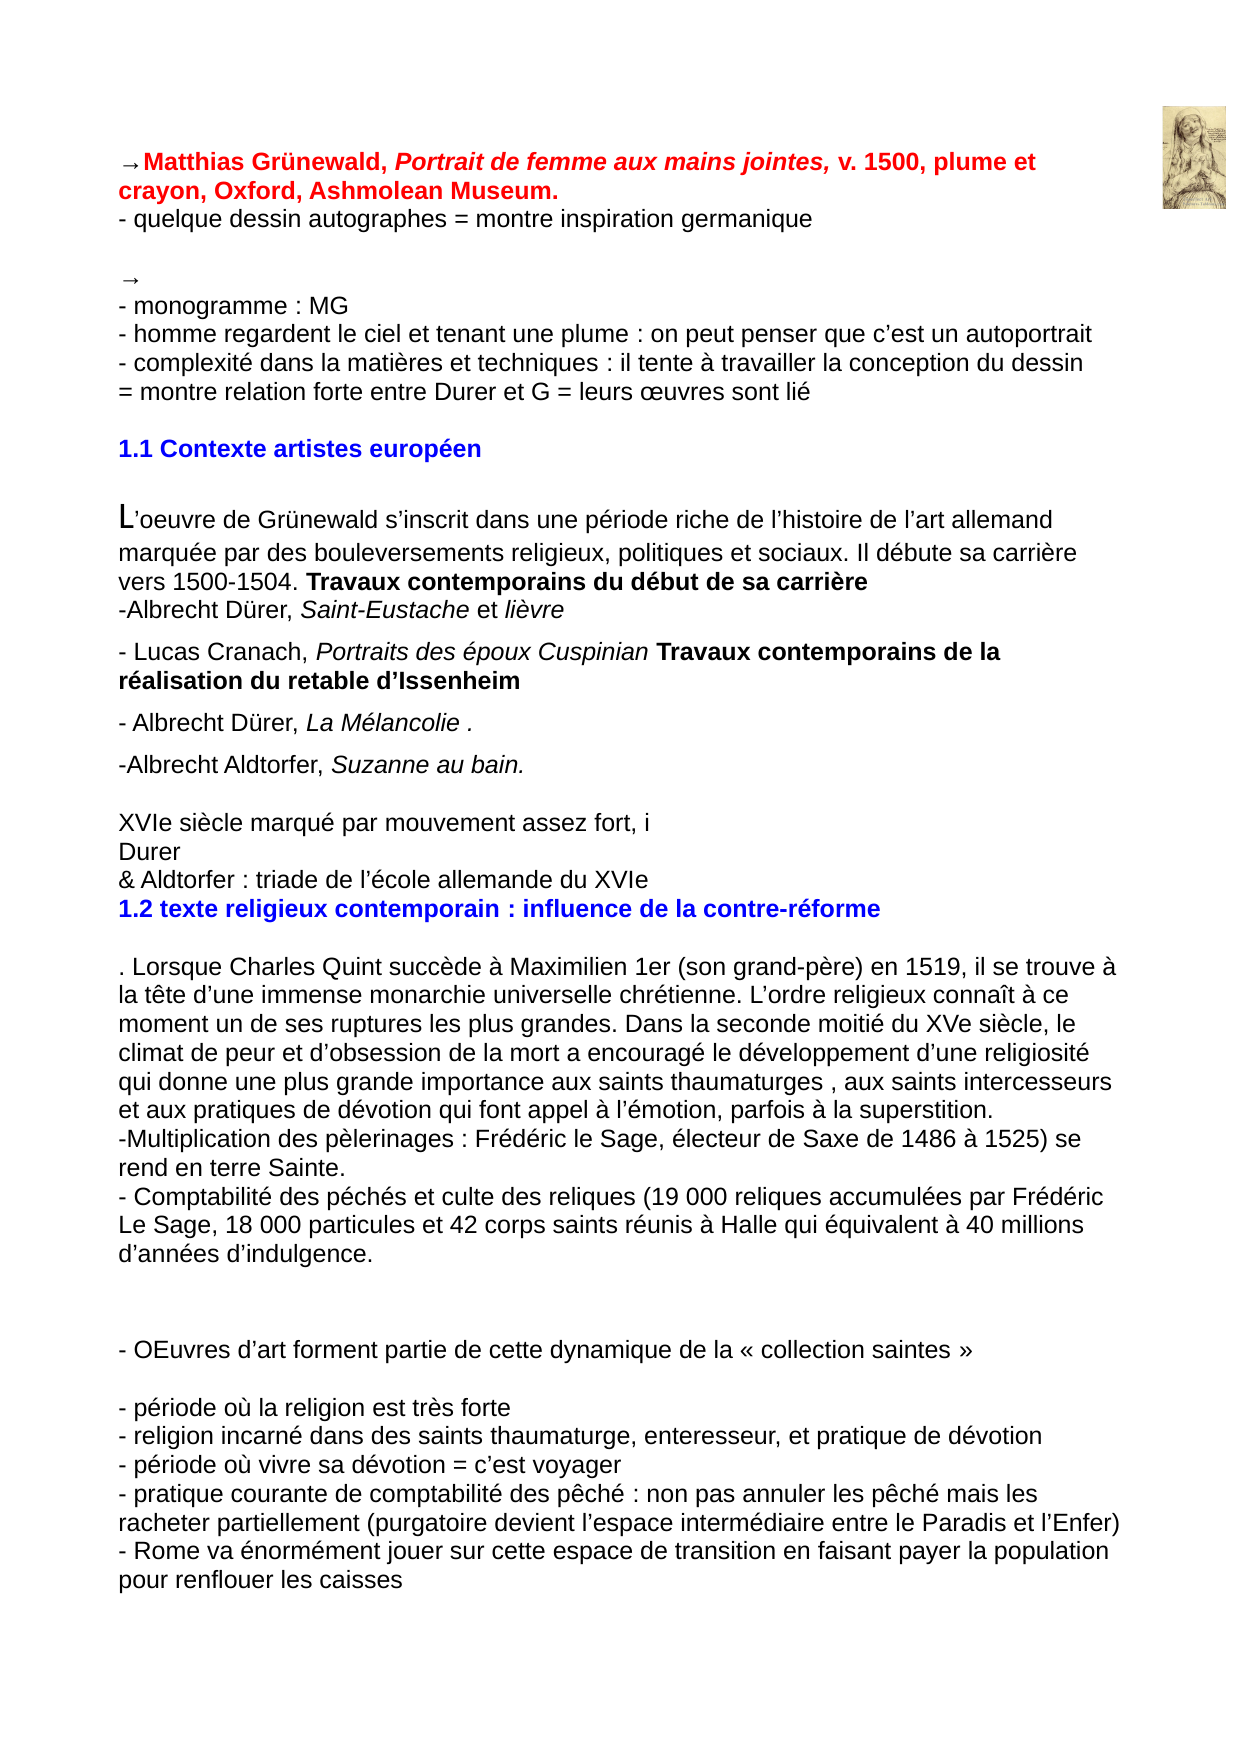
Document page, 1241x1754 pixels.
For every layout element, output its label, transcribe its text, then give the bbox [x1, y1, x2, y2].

text -Albrecht Dürer, Saint-Eustache et lièvre [118, 595, 1122, 624]
text 1.2 texte religieux contemporain : influence de la contre-réforme [118, 894, 1122, 923]
text →Matthias Grünewald, Portrait de femme aux mains jointes, v. 1500, plume et crayon, Oxford, Ashmolean Museum. [118, 147, 1122, 204]
text L’oeuvre de Grünewald s’inscrit dans une période riche de l’histoire de l’art allemand marquée par des bouleversements religieux, politiques et sociaux. Il débute sa carrière vers 1500-1504. Travaux contemporains du début de sa carrière [118, 492, 1122, 595]
text & Aldtorfer : triade de l’école allemande du XVIe [118, 865, 1122, 894]
text - OEuvres d’art forment partie de cette dynamique de la « collection saintes » [118, 1335, 1122, 1364]
text - Lucas Cranach, Portraits des époux Cuspinian Travaux contemporains de la réalisation du retable d’Issenheim [118, 637, 1122, 695]
picture [1162, 106, 1226, 209]
text = montre relation forte entre Durer et G = leurs œuvres sont lié [118, 377, 1122, 406]
text - période où vivre sa dévotion = c’est voyager [118, 1450, 1122, 1479]
text - homme regardent le ciel et tenant une plume : on peut penser que c’est un autoportrait [118, 319, 1122, 348]
text Durer [118, 836, 1122, 865]
text - Rome va énormément jouer sur cette espace de transition en faisant payer la population pour renflouer les caisses [118, 1536, 1122, 1594]
text - pratique courante de comptabilité des pêché : non pas annuler les pêché mais les racheter partiellement (purgatoire devient l’espace intermédiaire entre le Paradis et l’Enfer) [118, 1479, 1122, 1536]
text → [118, 262, 1122, 291]
text - quelque dessin autographes = montre inspiration germanique [118, 204, 1122, 233]
text . Lorsque Charles Quint succède à Maximilien 1er (son grand-père) en 1519, il se trouve à la tête d’une immense monarchie universelle chrétienne. L’ordre religieux connaît à ce moment un de ses ruptures les plus grandes. Dans la seconde moitié du XVe siècle, le climat de peur et d’obsession de la mort a encouragé le développement d’une religiosité qui donne une plus grande importance aux saints thaumaturges , aux saints intercesseurs et aux pratiques de dévotion qui font appel à l’émotion, parfois à la superstition. [118, 951, 1122, 1124]
text XVIe siècle marqué par mouvement assez fort, i [118, 808, 1122, 836]
text - période où la religion est très forte [118, 1392, 1122, 1421]
text - Albrecht Dürer, La Mélancolie . [118, 708, 1122, 737]
text 1.1 Contexte artistes européen [118, 434, 1122, 463]
text - Comptabilité des péchés et culte des reliques (19 000 reliques accumulées par Frédéric Le Sage, 18 000 particules et 42 corps saints réunis à Halle qui équivalent à 40 millions d’années d’indulgence. [118, 1181, 1122, 1268]
text -Multiplication des pèlerinages : Frédéric le Sage, électeur de Saxe de 1486 à 1525) se rend en terre Sainte. [118, 1124, 1122, 1181]
text - monogramme : MG [118, 291, 1122, 319]
text - religion incarné dans des saints thaumaturge, enteresseur, et pratique de dévotion [118, 1421, 1122, 1450]
text -Albrecht Aldtorfer, Suzanne au bain. [118, 750, 1122, 779]
text - complexité dans la matières et techniques : il tente à travailler la conception du dessin [118, 348, 1122, 377]
